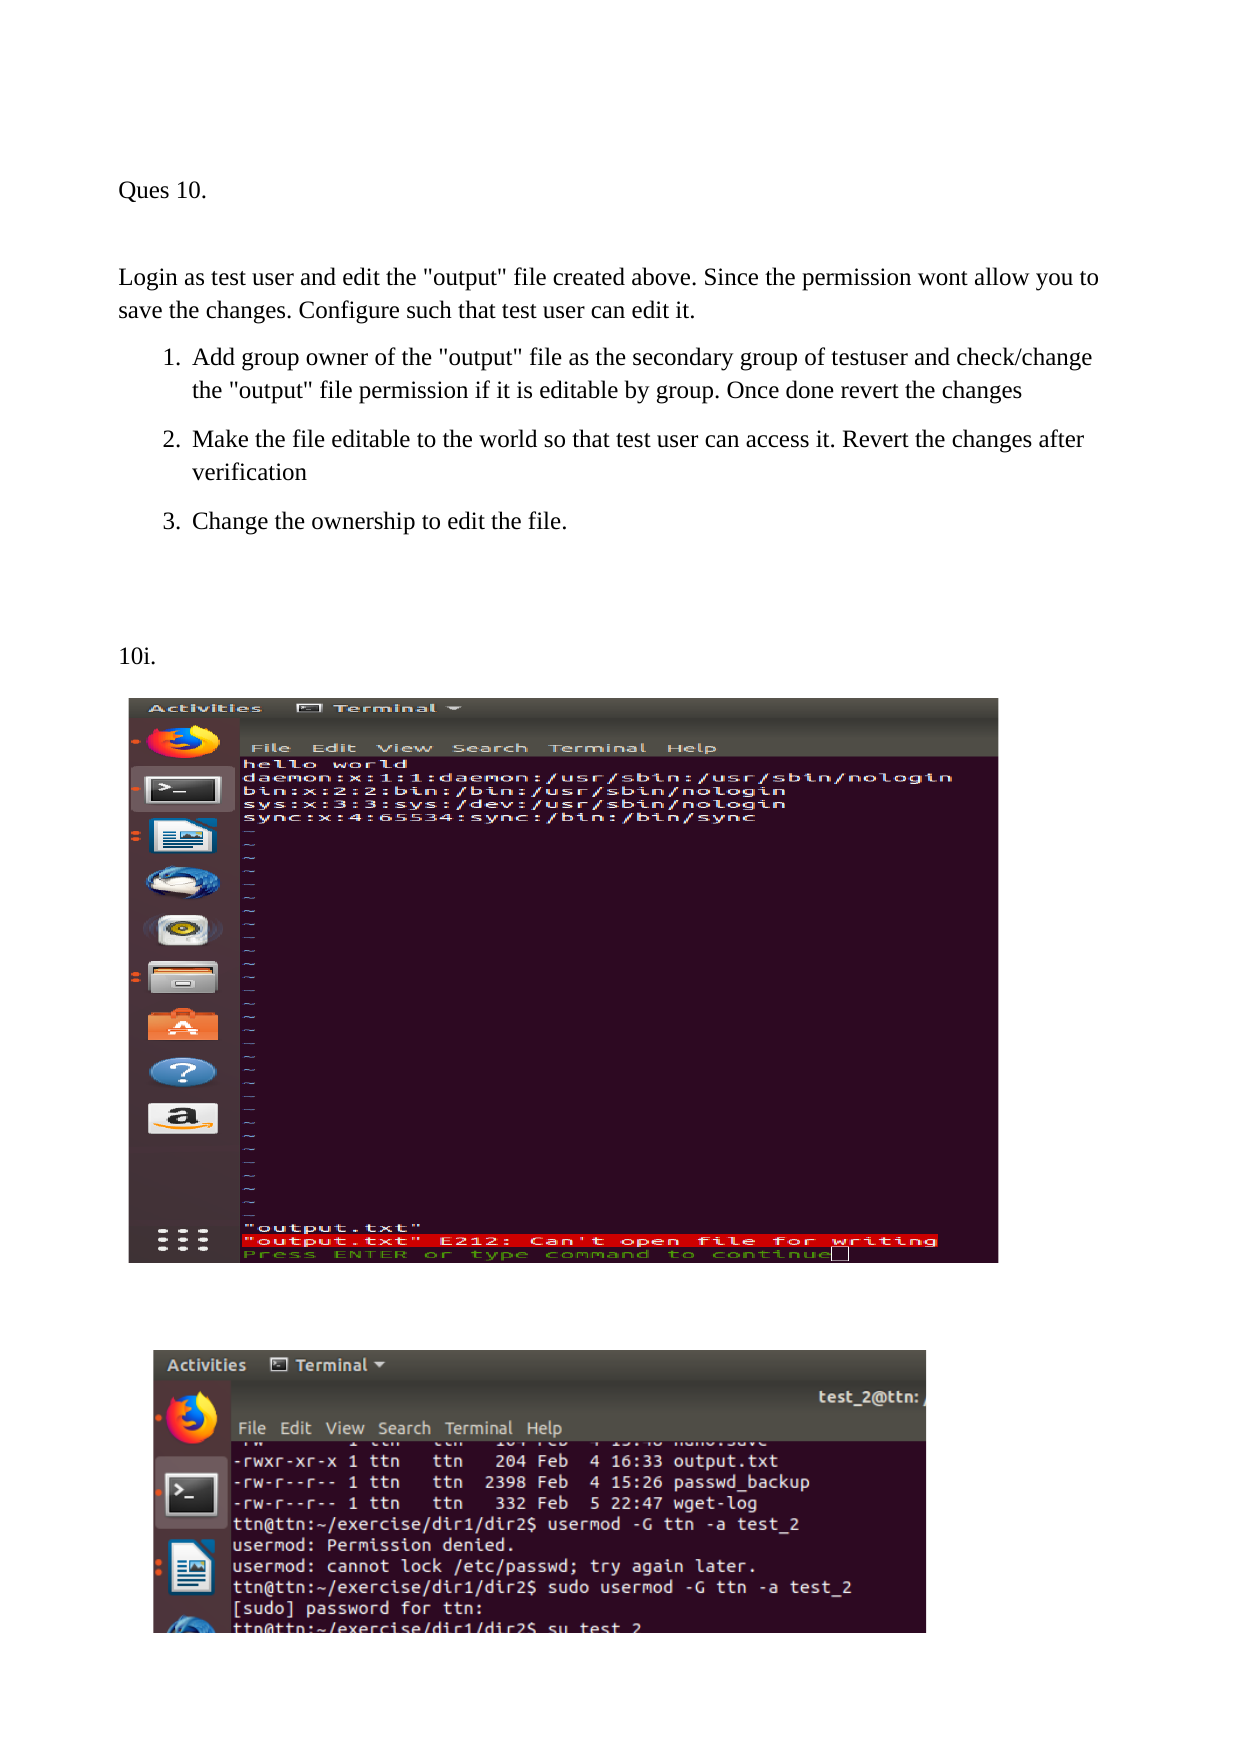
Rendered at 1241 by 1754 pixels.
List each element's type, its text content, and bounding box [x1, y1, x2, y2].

list Make the file editable to the world so that test user can access it. Revert the changes after verification [162, 424, 1122, 486]
list Add group owner of the "output" file as the secondary group of testuser and check/change the "output" file permission if it is editable by group. Once done revert the changes [162, 342, 1122, 404]
text Ques 10. [118, 176, 1122, 204]
text 10i. [118, 641, 1122, 669]
text Login as test user and edit the "output" file created above. Since the permission wont allow you to save the changes. Configure such that test user can edit it. [118, 262, 1122, 324]
list Change the ownership to edit the file. [162, 506, 1122, 534]
